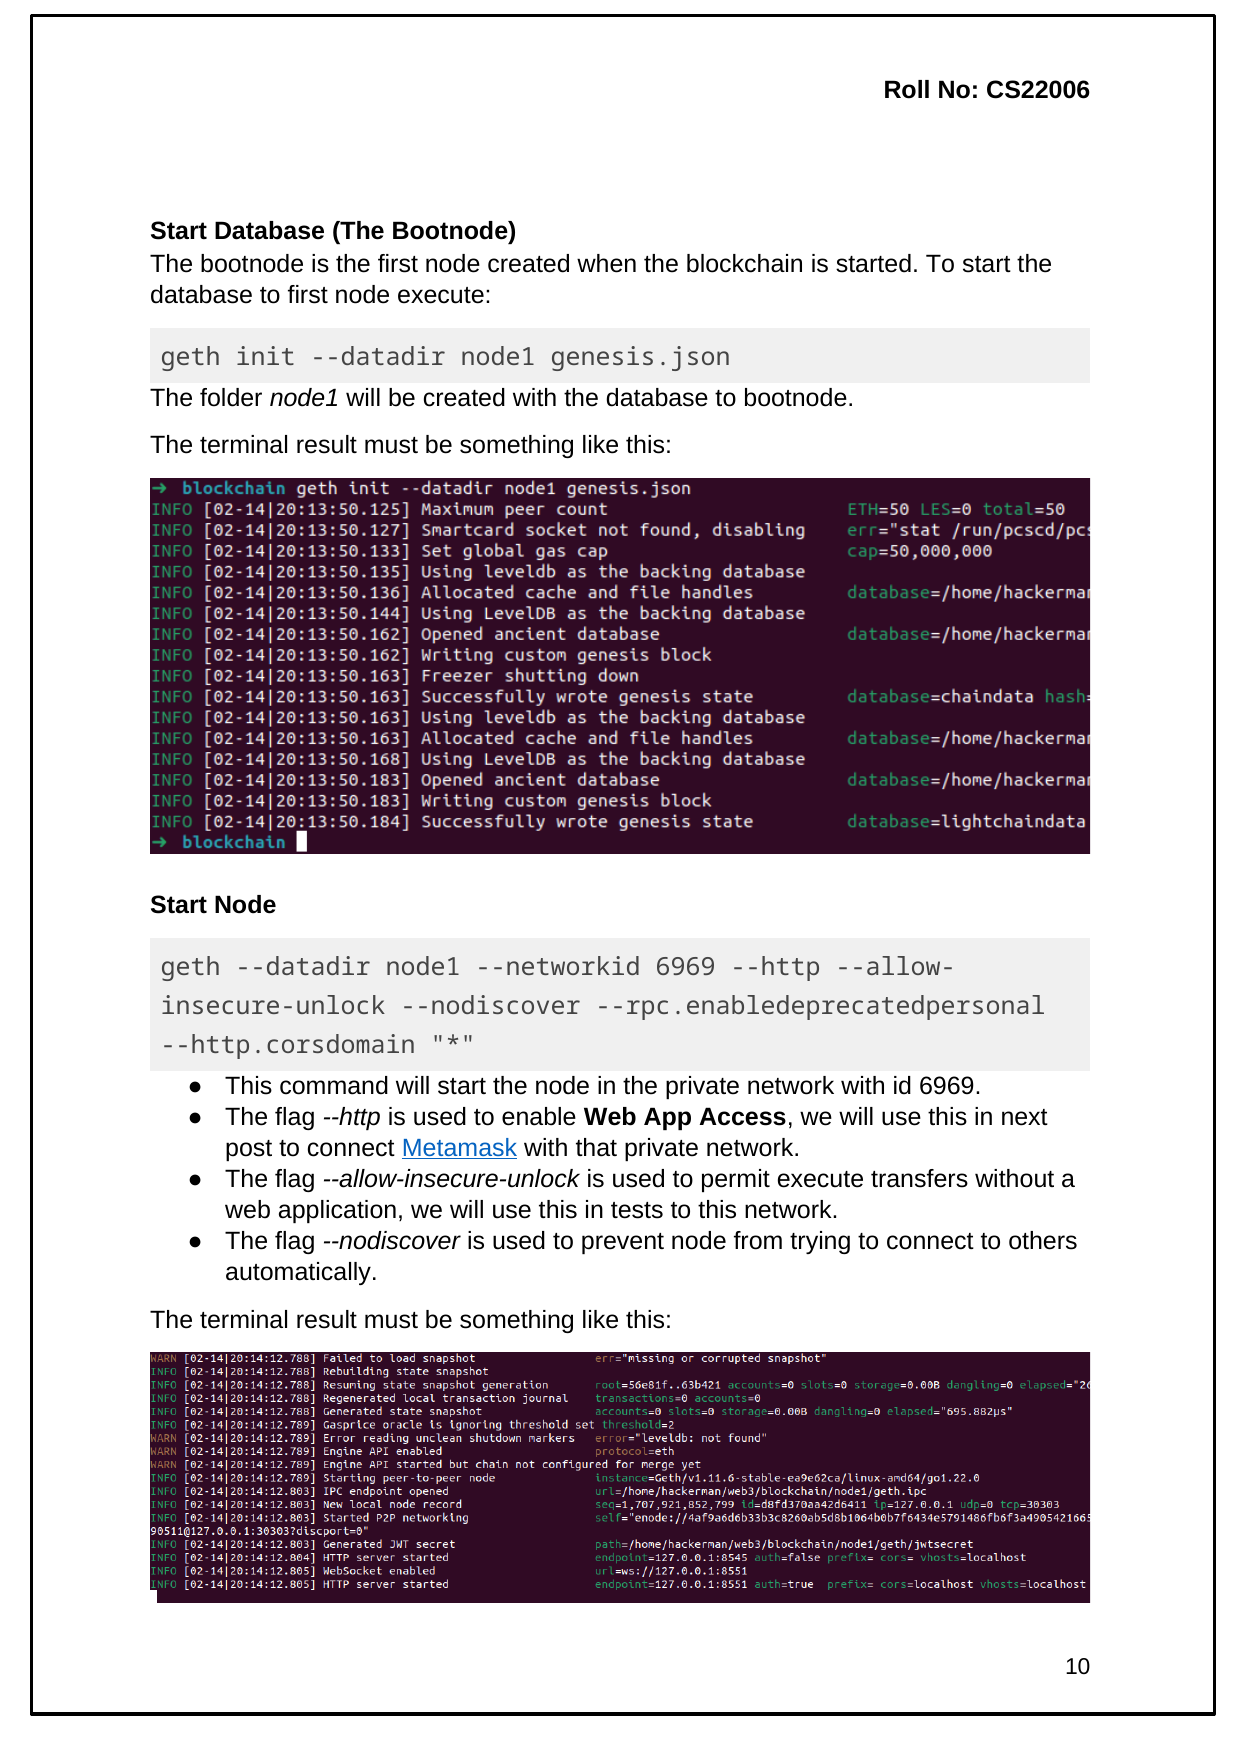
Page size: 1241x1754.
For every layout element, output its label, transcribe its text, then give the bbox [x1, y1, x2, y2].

list This command will start the node in the private network with id 6969. [187, 1071, 1090, 1100]
text The terminal result must be something like this: [150, 1305, 1090, 1334]
text Start Node [150, 890, 1090, 919]
picture [150, 478, 1091, 854]
list The flag --http is used to enable Web App Access, we will use this in next post to connect Metamask with that private network. [187, 1102, 1090, 1162]
list The flag --nodiscover is used to prevent node from trying to connect to others automatically. [187, 1226, 1090, 1286]
table_header geth init --datadir node1 genesis.json [150, 328, 1090, 383]
picture [150, 1352, 1091, 1603]
text The terminal result must be something like this: [150, 430, 1090, 459]
text The bootnode is the first node created when the blockchain is started. To start the database to first node execute: [150, 249, 1090, 309]
text Start Database (The Bootnode) [150, 216, 1090, 245]
table_header geth --datadir node1 --networkid 6969 --http --allow-insecure-unlock --nodiscover --rpc.enabledeprecatedpersonal --http.corsdomain "*" [150, 938, 1090, 1071]
text The folder node1 will be created with the database to bootnode. [150, 383, 1090, 411]
list The flag --allow-insecure-unlock is used to permit execute transfers without a web application, we will use this in tests to this network. [187, 1164, 1090, 1224]
